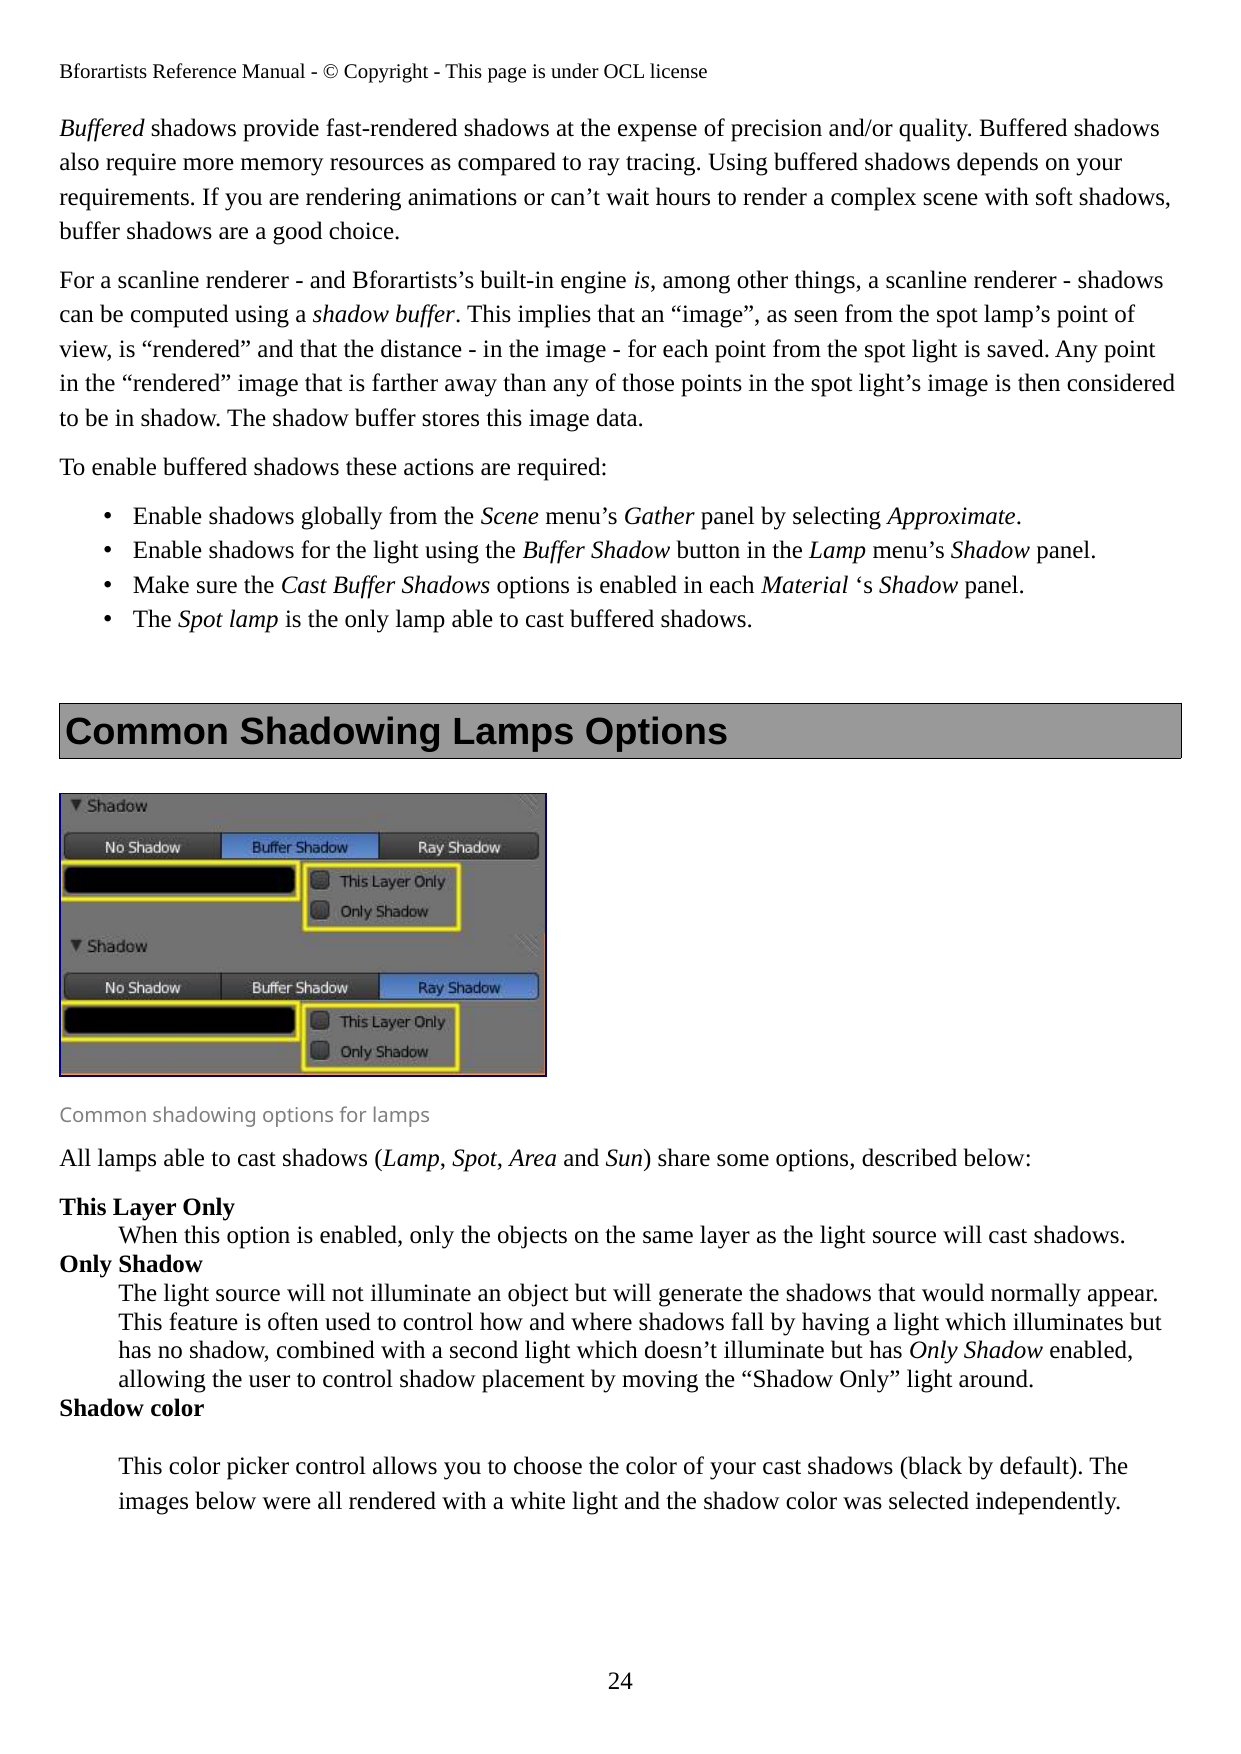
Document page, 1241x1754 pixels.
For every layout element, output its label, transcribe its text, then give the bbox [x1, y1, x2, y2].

subtitle Shadow color [59, 1393, 1181, 1422]
text For a scanline renderer - and Bforartists’s built-in engine is, among other things, a scanline renderer - shadows can be computed using a shadow buffer. This implies that an “image”, as seen from the spot lamp’s point of view, is “rendered” and that the distance - in the image - for each point from the spot light is saved. Any point in the “rendered” image that is farther away than any of those points in the spot light’s image is then considered to be in shadow. The shadow buffer stores this image data. [59, 265, 1181, 432]
list Enable shadows for the light using the Buffer Shadow button in the Lamp menu’s Shadow panel. [103, 536, 1181, 564]
text Buffered shadows provide fast-rendered shadows at the expense of precision and/or quality. Buffered shadows also require more memory resources as compared to ray tracing. Using buffered shadows depends on your requirements. If you are rendering animations or can’t wait hours to render a complex scene with soft shadows, buffer shadows are a good choice. [59, 113, 1181, 245]
table_header Common Shadowing Lamps Options [60, 704, 1181, 758]
text Common shadowing options for lamps [59, 1097, 1181, 1128]
subtitle This Layer Only [59, 1192, 1181, 1221]
text This color picker control allows you to choose the color of your cast shadows (black by default). The images below were all rendered with a white light and the shadow color was selected independently. [118, 1451, 1181, 1514]
list When this option is enabled, only the objects on the same layer as the light source will cast shadows. [118, 1221, 1181, 1249]
text All lamps able to cast shadows (Lamp, Spot, Area and Sun) share some options, described below: [59, 1143, 1181, 1171]
list The Spot lamp is the only lamp able to cast buffered shadows. [103, 604, 1181, 633]
subtitle Only Shadow [59, 1249, 1181, 1278]
picture [61, 794, 545, 1075]
list The light source will not illuminate an object but will generate the shadows that would normally appear. This feature is often used to control how and where shadows fall by having a light which illuminates but has no shadow, combined with a second light which doesn’t illuminate but has Only Shadow enabled, allowing the user to control shadow placement by moving the “Shadow Only” light around. [118, 1278, 1181, 1393]
list Make sure the Cast Buffer Shadows options is enabled in each Material ‘s Shadow panel. [103, 570, 1181, 599]
list Enable shadows globally from the Scene menu’s Gather panel by selecting Approximate. [103, 501, 1181, 530]
text To enable buffered shadows these actions are required: [59, 452, 1181, 481]
